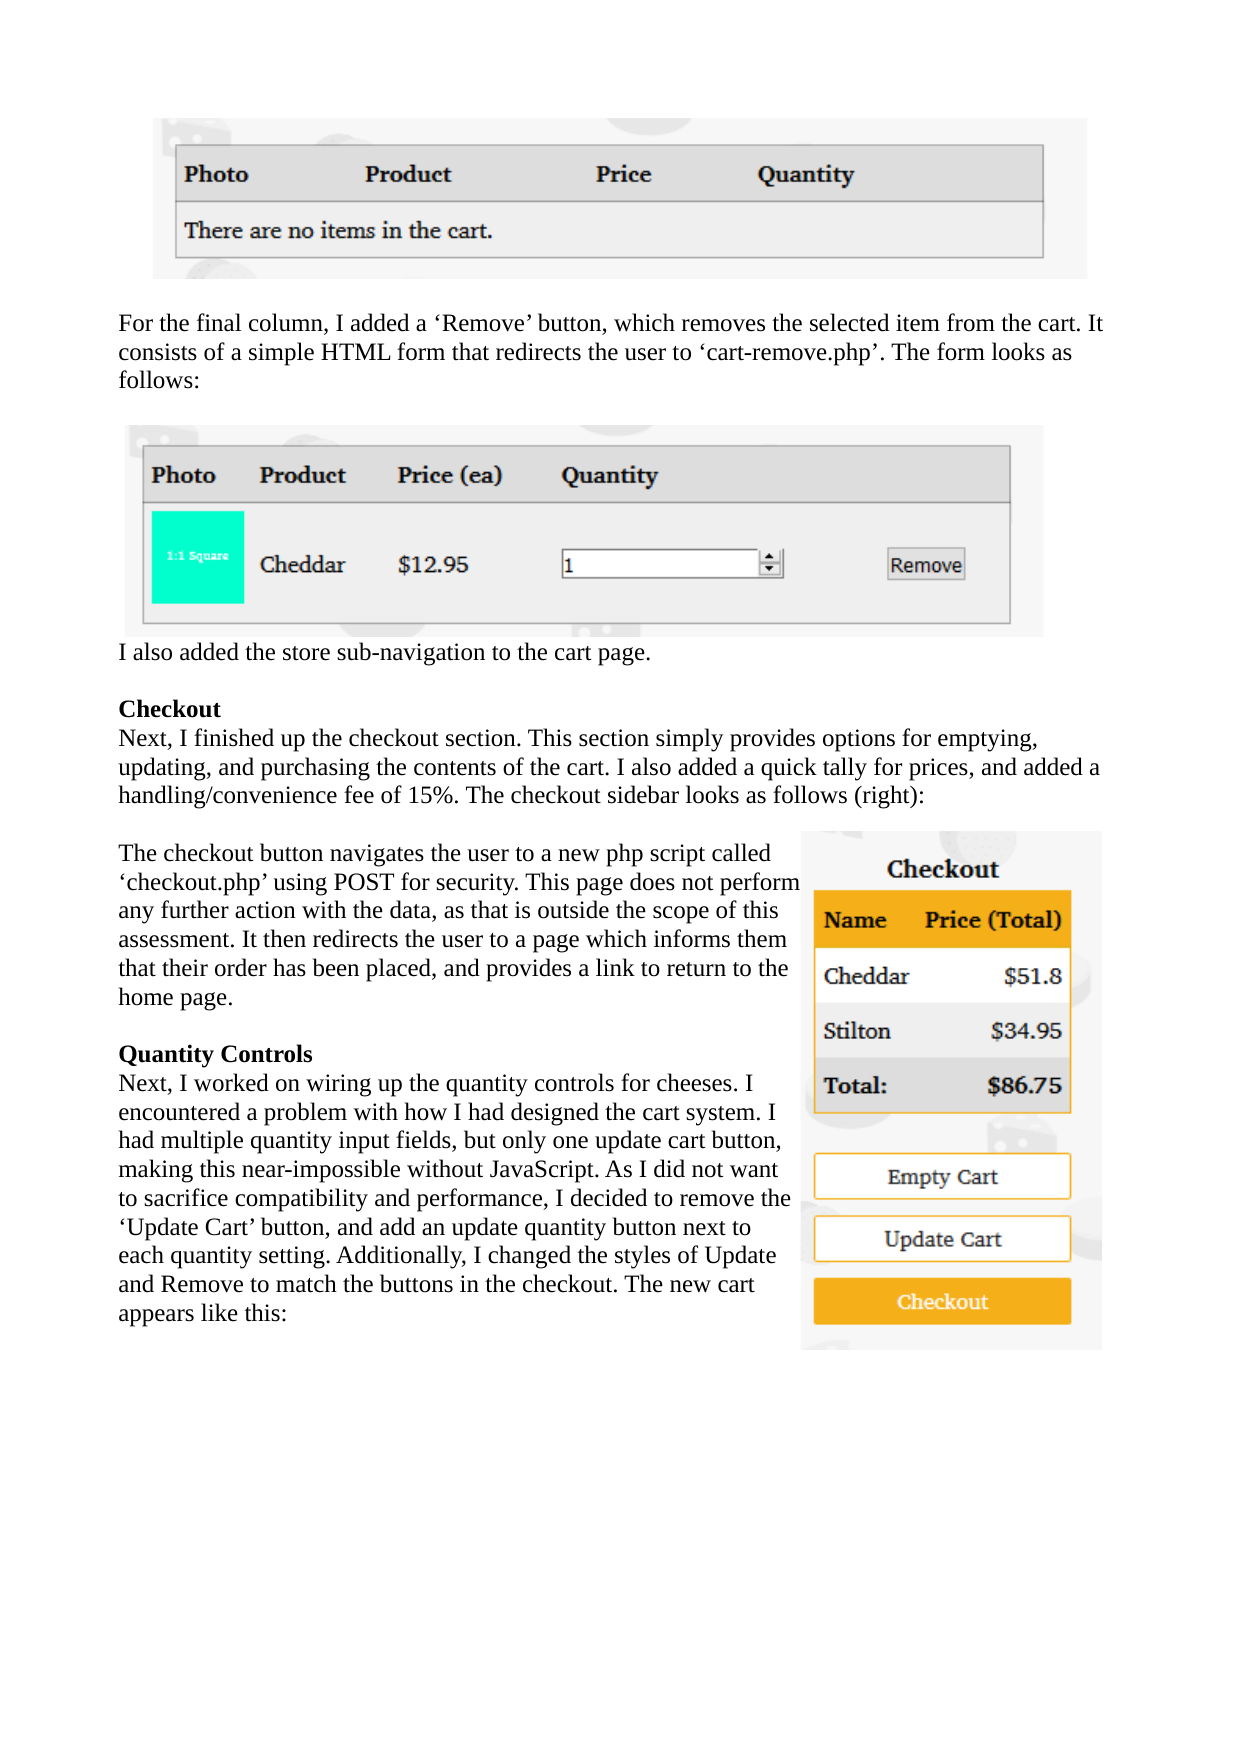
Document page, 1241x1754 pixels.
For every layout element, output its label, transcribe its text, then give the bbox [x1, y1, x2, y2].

text [1103, 1039, 1122, 1068]
picture [800, 831, 1103, 1350]
text I also added the store sub-navigation to the cart page. [118, 423, 1122, 666]
text Quantity Controls [118, 1039, 800, 1068]
text Next, I worked on wiring up the quantity controls for cheeses. I encountered a problem with how I had designed the cart system. I had multiple quantity input fields, but only one update cart button, making this near-impossible without JavaScript. As I did not want to sacrifice compatibility and performance, I decided to remove the ‘Update Cart’ button, and add an update quantity button next to each quantity setting. Additionally, I changed the styles of Update and Remove to match the buttons in the checkout. The new cart appears like this: [118, 1068, 800, 1327]
text Next, I finished up the checkout section. This section simply provides options for emptying, updating, and purchasing the contents of the cart. I also added a quick tally for prices, and added a handling/convenience fee of 15%. The checkout sidebar looks as follows (right): [118, 723, 1122, 809]
text For the final column, I added a ‘Remove’ button, which removes the selected item from the cart. It consists of a simple HTML form that redirects the user to ‘cart-remove.php’. The form looks as follows: [118, 308, 1122, 394]
picture [152, 118, 1088, 279]
text Checkout [118, 694, 1122, 723]
picture [124, 425, 1044, 637]
text The checkout button navigates the user to a new php script called ‘checkout.php’ using POST for security. This page does not perform any further action with the data, as that is outside the scope of this assessment. It then redirects the user to a page which informs them that their order has been placed, and provides a link to return to the home page. [118, 838, 800, 1011]
